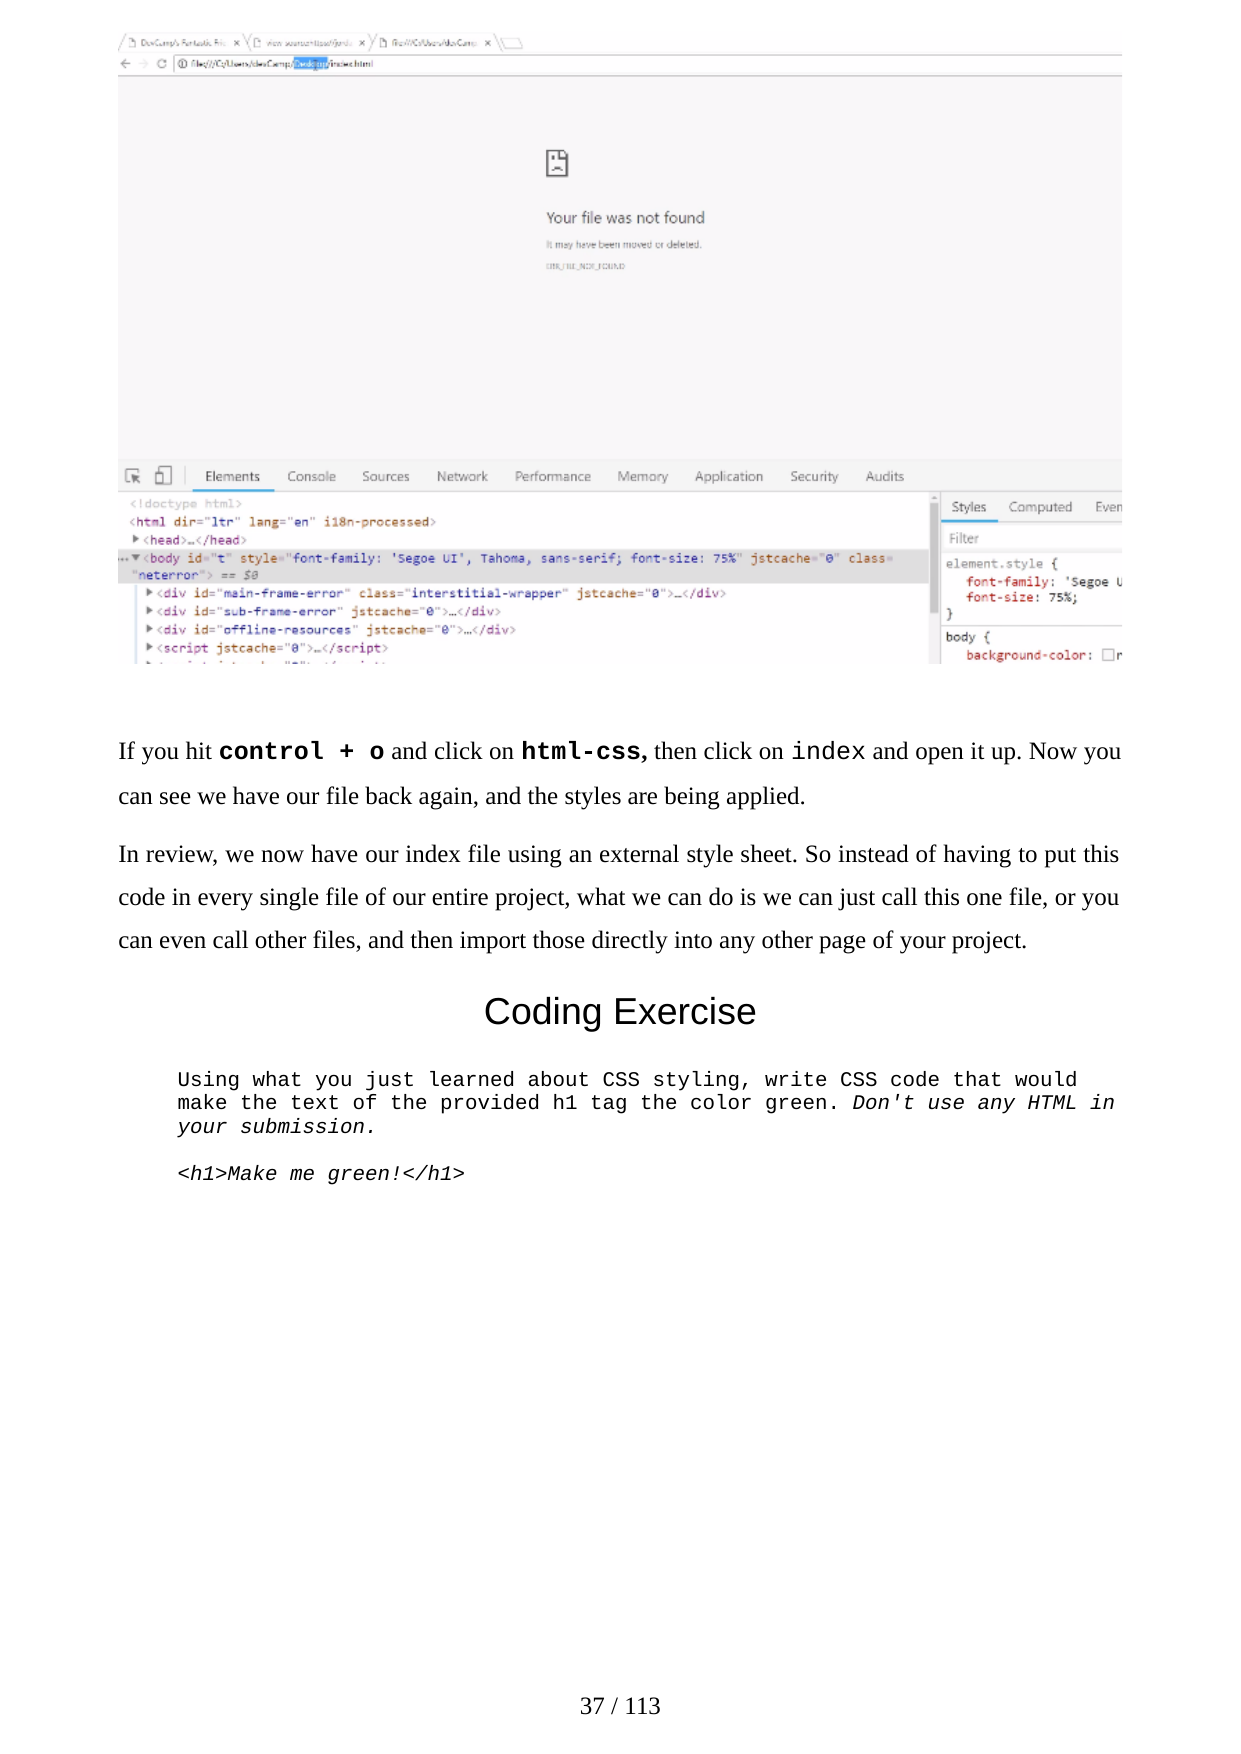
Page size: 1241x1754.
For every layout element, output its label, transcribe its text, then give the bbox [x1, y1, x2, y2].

subtitle Coding Exercise [118, 989, 1122, 1032]
picture [118, 31, 1123, 664]
text <h1>Make me green!</h1> [177, 1163, 1122, 1187]
text Using what you just learned about CSS styling, write CSS code that would make the text of the provided h1 tag the color green. Don't use any HTML in your submission. [177, 1068, 1122, 1139]
text In review, we now have our index file using an external style sheet. So instead of having to put this code in every single file of our entire project, what we can do is we can just call this one file, or you can even call other files, and then import those directly into any other page of your project. [118, 839, 1122, 954]
text If you hit control + o and click on html-css, then click on index and open it up. Now you can see we have our file back again, and the styles are being applied. [118, 736, 1122, 810]
